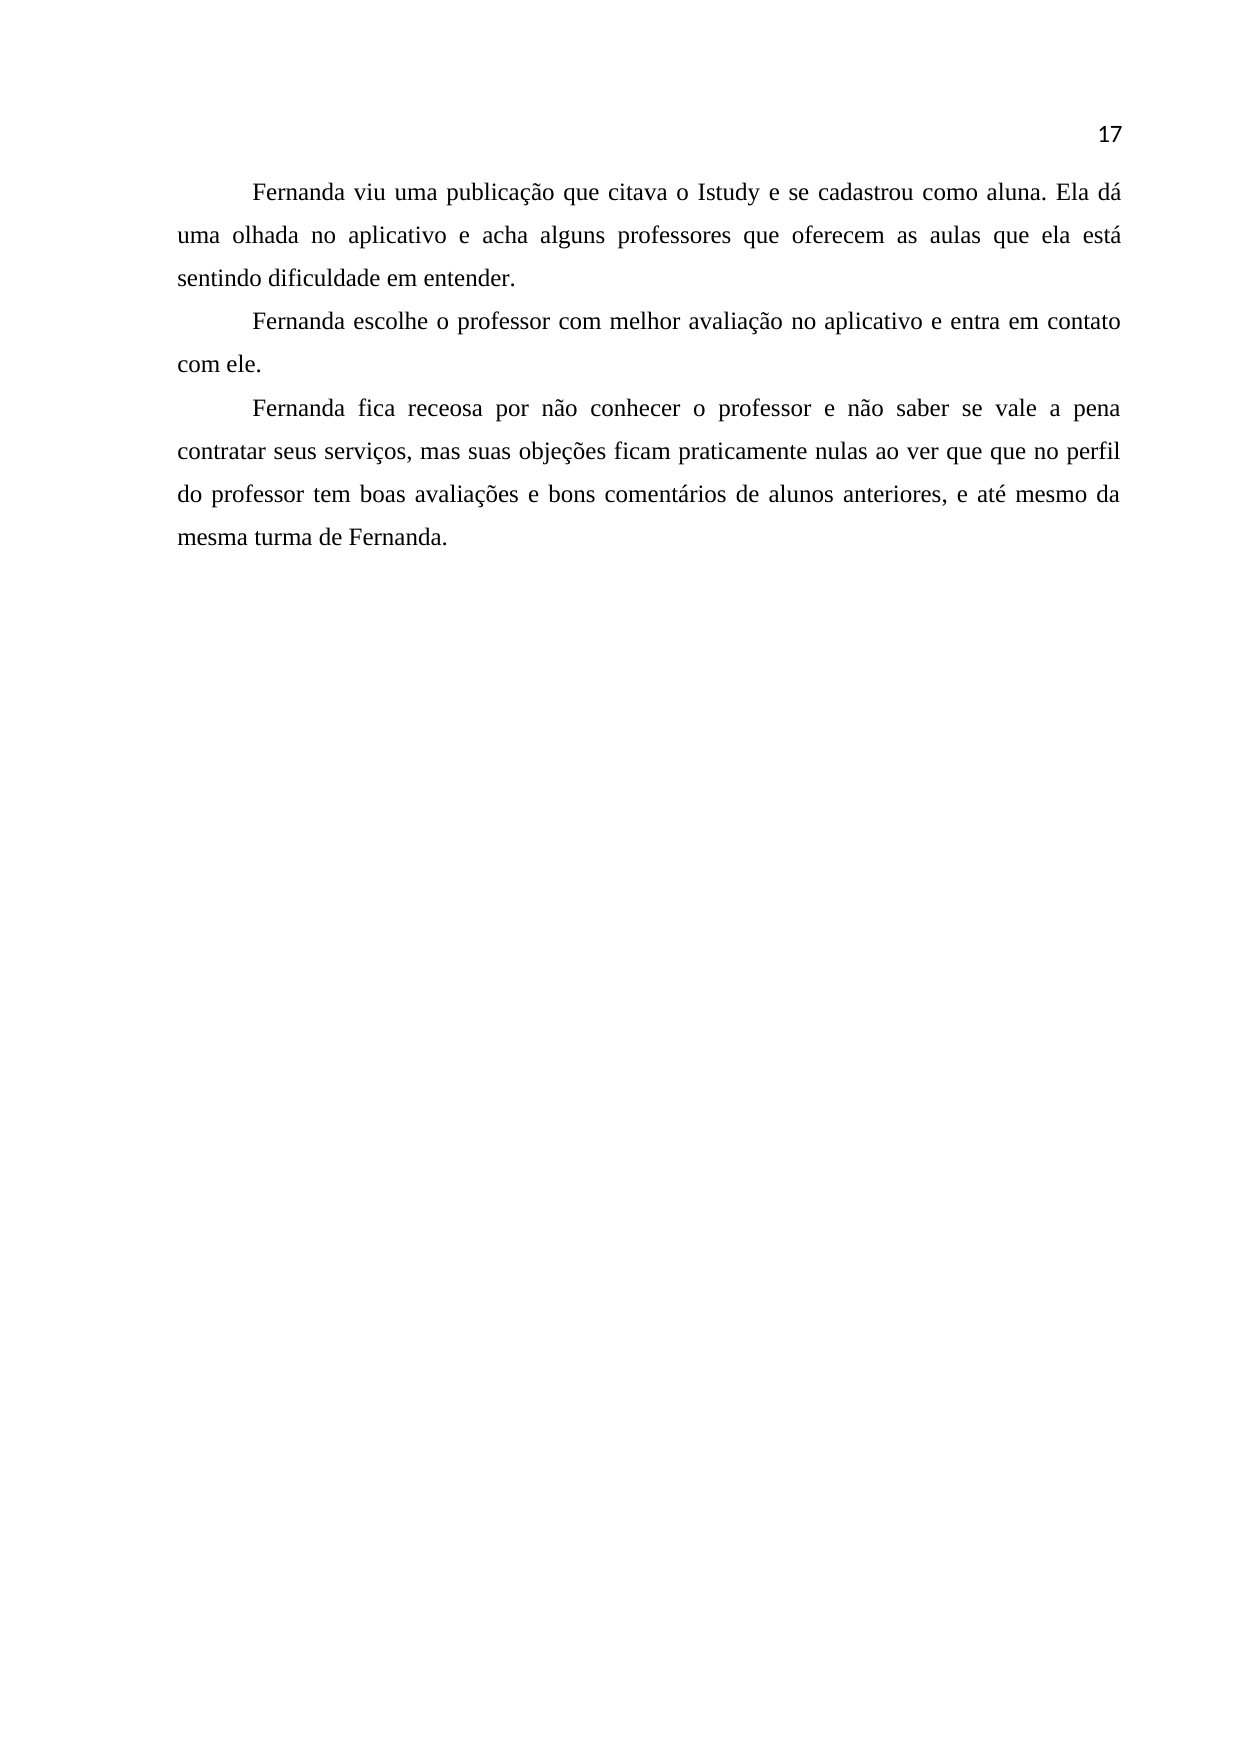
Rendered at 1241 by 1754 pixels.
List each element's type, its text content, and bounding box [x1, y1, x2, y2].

text Fernanda escolhe o professor com melhor avaliação no aplicativo e entra em contato com ele. [177, 306, 1122, 378]
text Fernanda viu uma publicação que citava o Istudy e se cadastrou como aluna. Ela dá uma olhada no aplicativo e acha alguns professores que oferecem as aulas que ela está sentindo dificuldade em entender. [177, 177, 1122, 292]
text Fernanda fica receosa por não conhecer o professor e não saber se vale a pena contratar seus serviços, mas suas objeções ficam praticamente nulas ao ver que que no perfil do professor tem boas avaliações e bons comentários de alunos anteriores, e até mesmo da mesma turma de Fernanda. [177, 393, 1122, 551]
